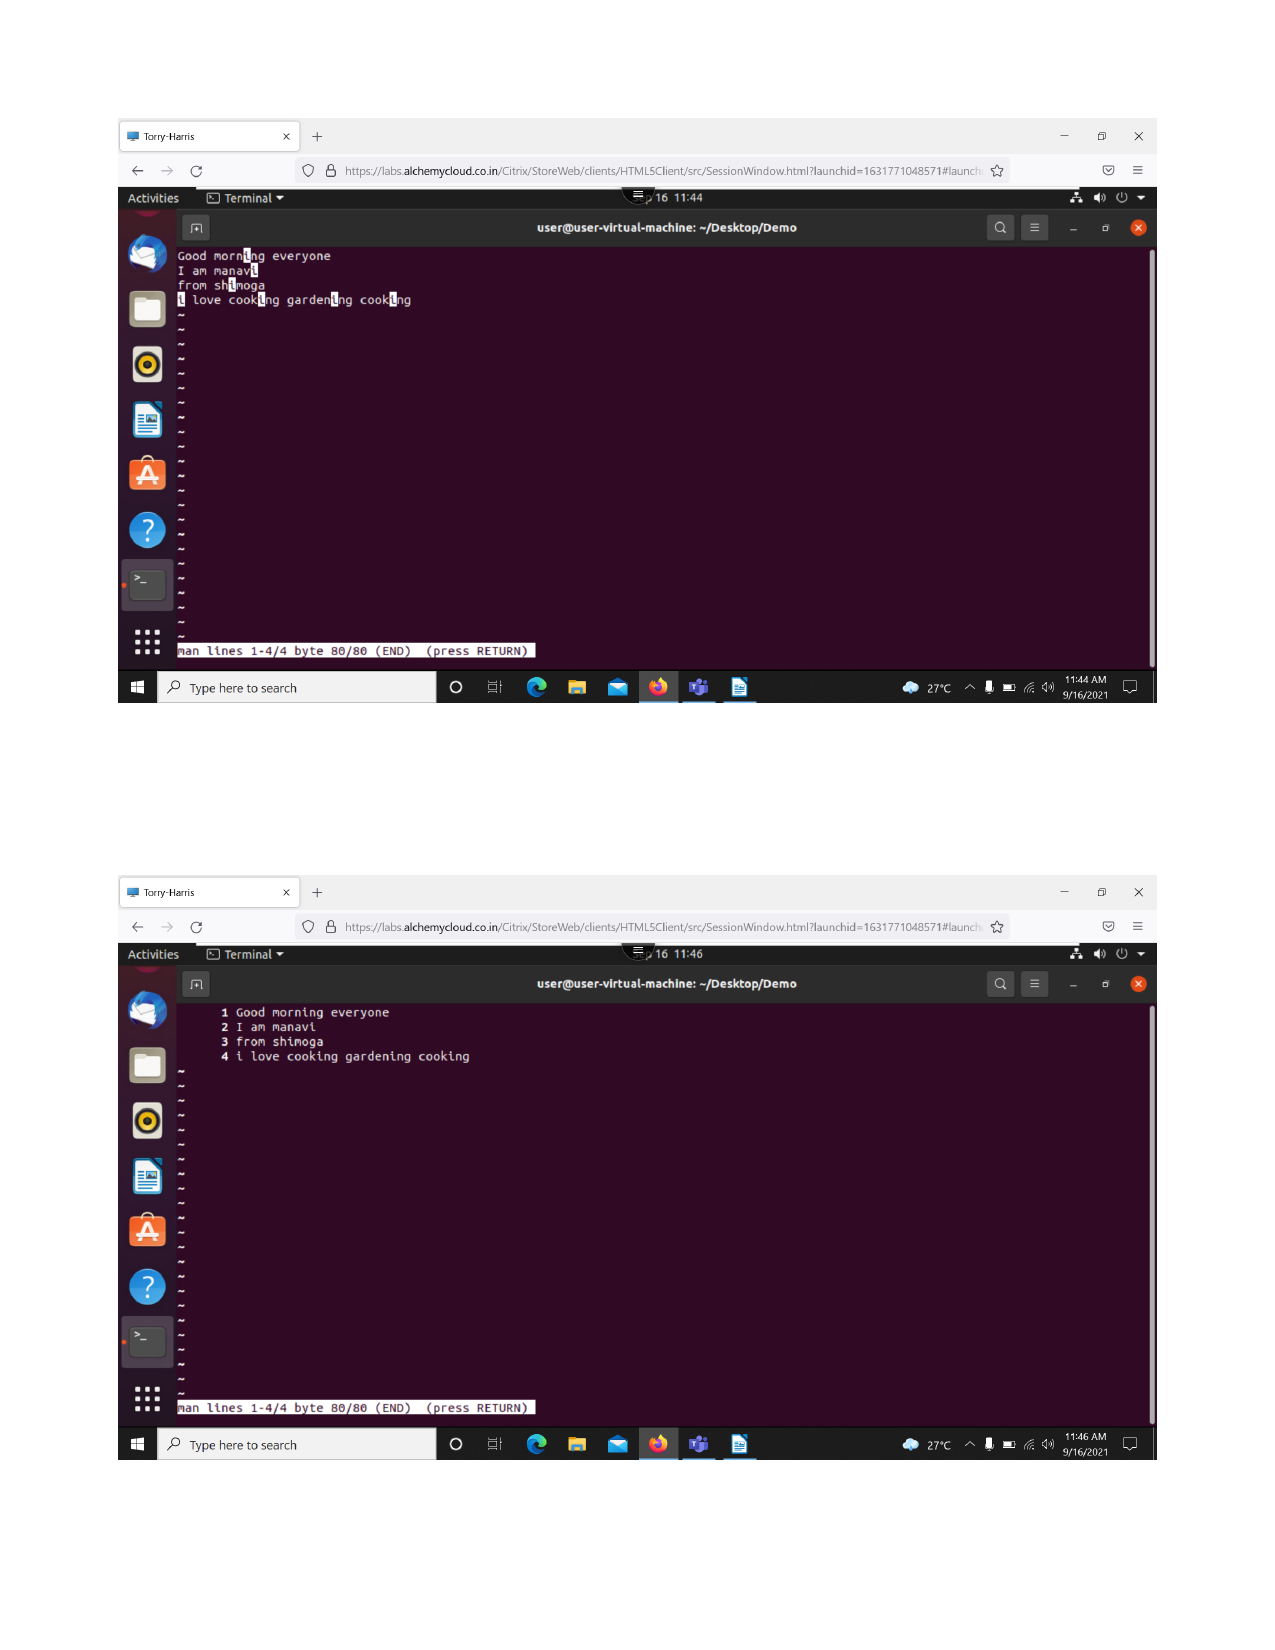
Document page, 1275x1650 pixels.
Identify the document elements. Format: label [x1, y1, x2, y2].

picture [118, 118, 1157, 703]
picture [118, 875, 1157, 1460]
